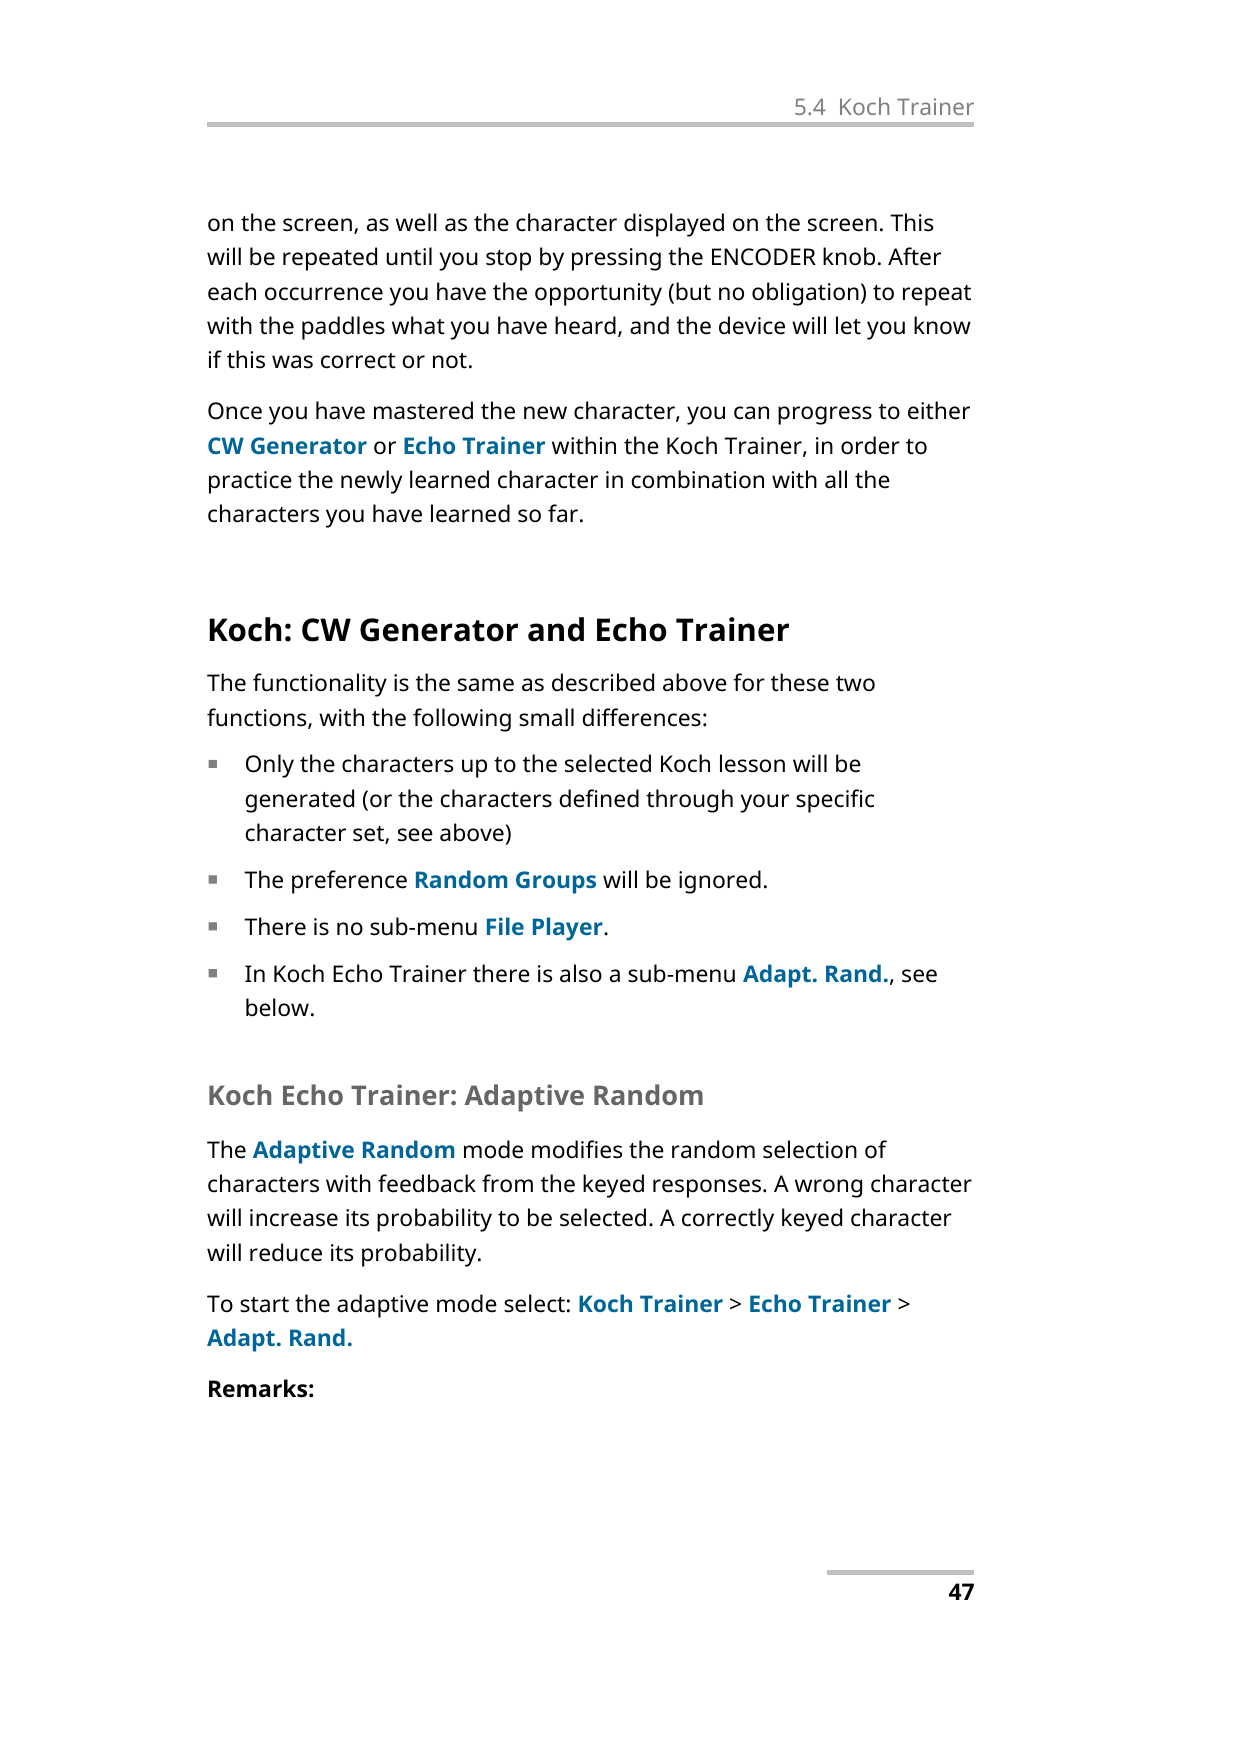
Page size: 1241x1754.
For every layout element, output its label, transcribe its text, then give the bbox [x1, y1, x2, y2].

text Once you have mastered the new character, you can progress to either CW Generator or Echo Trainer within the Koch Trainer, in order to practice the newly learned character in combination with all the characters you have learned so far. [207, 395, 974, 530]
list The preference Random Groups will be ignored. [207, 864, 974, 895]
list There is no sub-menu File Player. [207, 911, 974, 942]
subtitle Koch: CW Generator and Echo Trainer [207, 606, 974, 650]
list In Koch Echo Trainer there is also a sub-menu Adapt. Rand., see below. [207, 958, 974, 1023]
text The functionality is the same as described above for these two functions, with the following small differences: [207, 667, 974, 733]
text on the screen, as well as the character displayed on the screen. This will be repeated until you stop by pressing the ENCODER knob. After each occurrence you have the opportunity (but no obligation) to repeat with the paddles what you have heard, and the device will let you know if this was correct or not. [207, 207, 974, 376]
list Only the characters up to the selected Koch lesson will be generated (or the characters defined through your specific character set, see above) [207, 748, 974, 848]
text To start the adaptive mode select: Koch Trainer > Echo Trainer > Adapt. Rand. [207, 1288, 974, 1353]
text Koch Echo Trainer: Adaptive Random [207, 1076, 974, 1113]
text The Adaptive Random mode modifies the random selection of characters with feedback from the keyed responses. A wrong character will increase its probability to be selected. A correctly keyed character will reduce its probability. [207, 1134, 974, 1268]
text Remarks: [207, 1373, 974, 1404]
